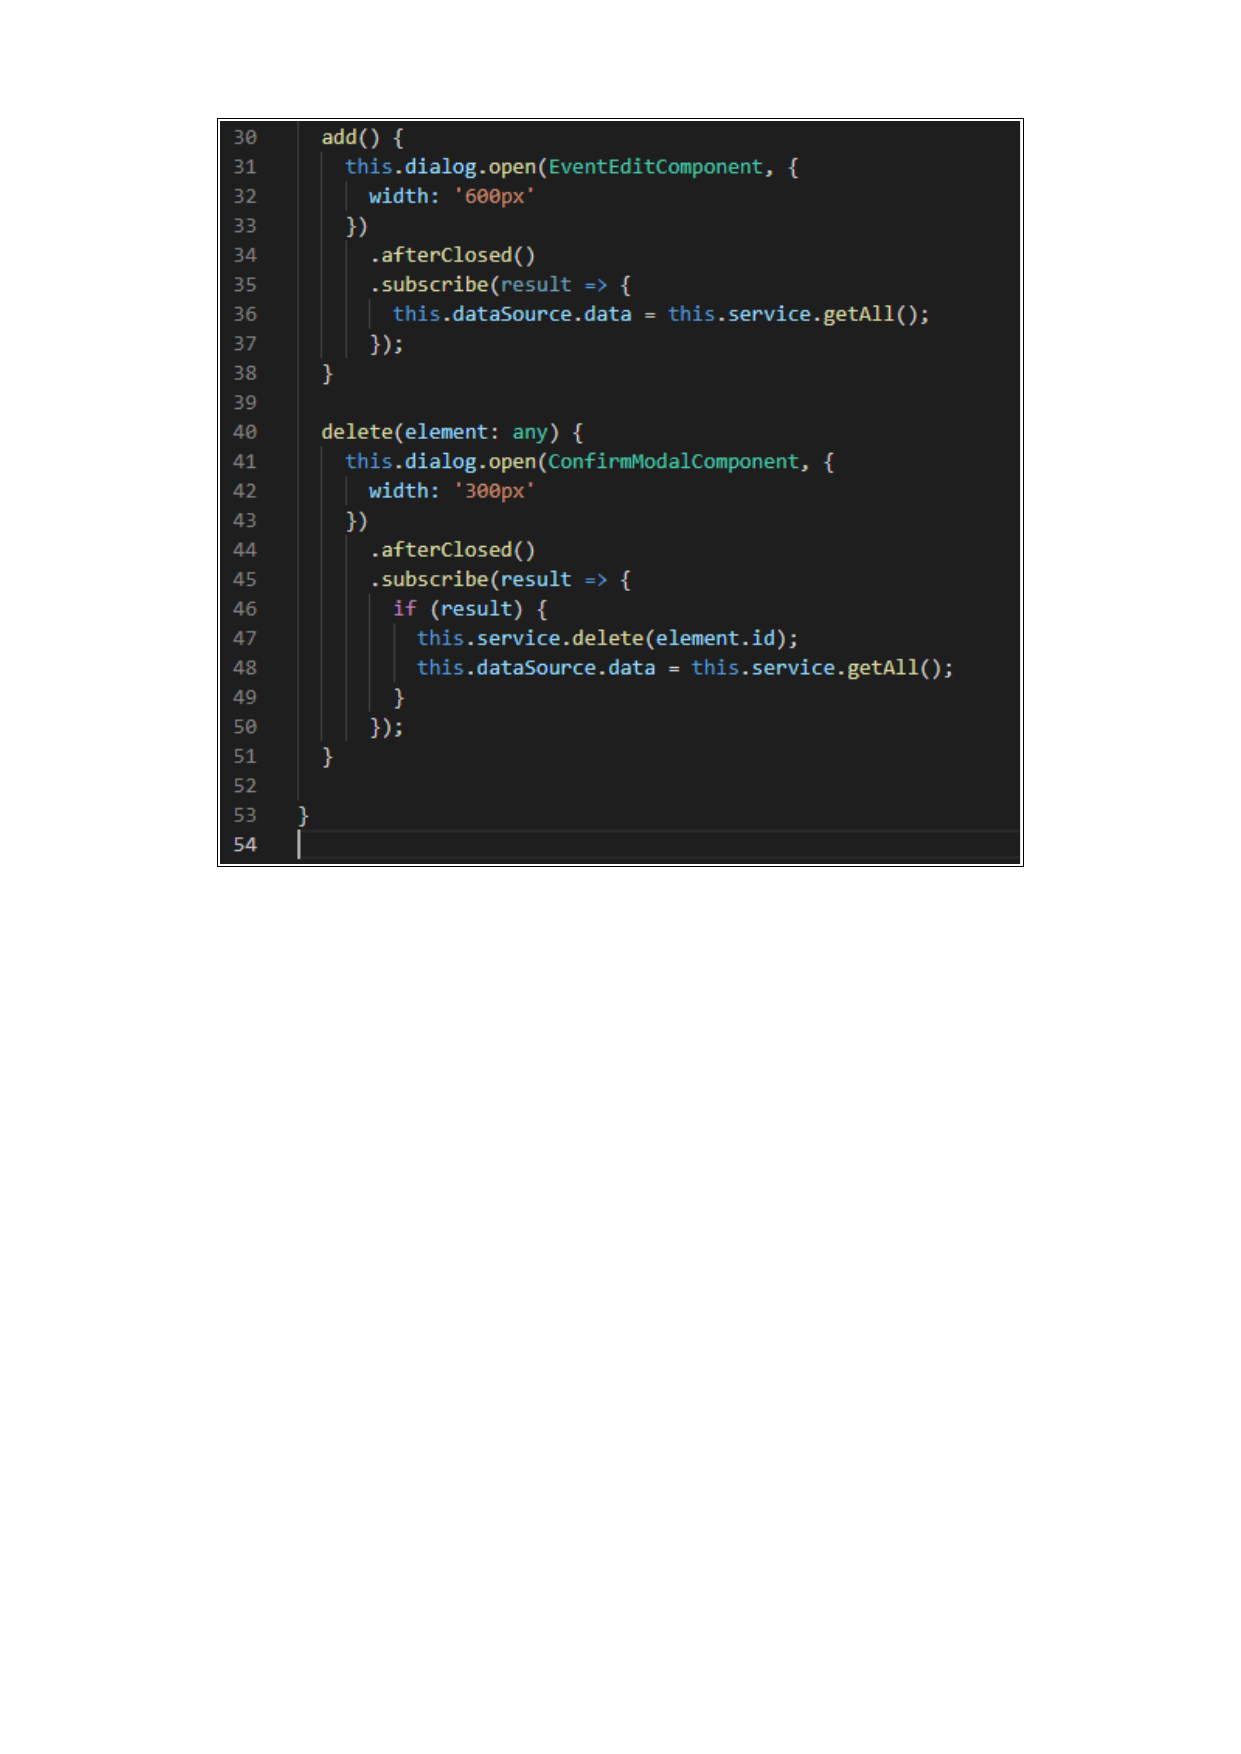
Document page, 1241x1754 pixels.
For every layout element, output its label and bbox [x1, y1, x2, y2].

picture [220, 121, 1021, 864]
